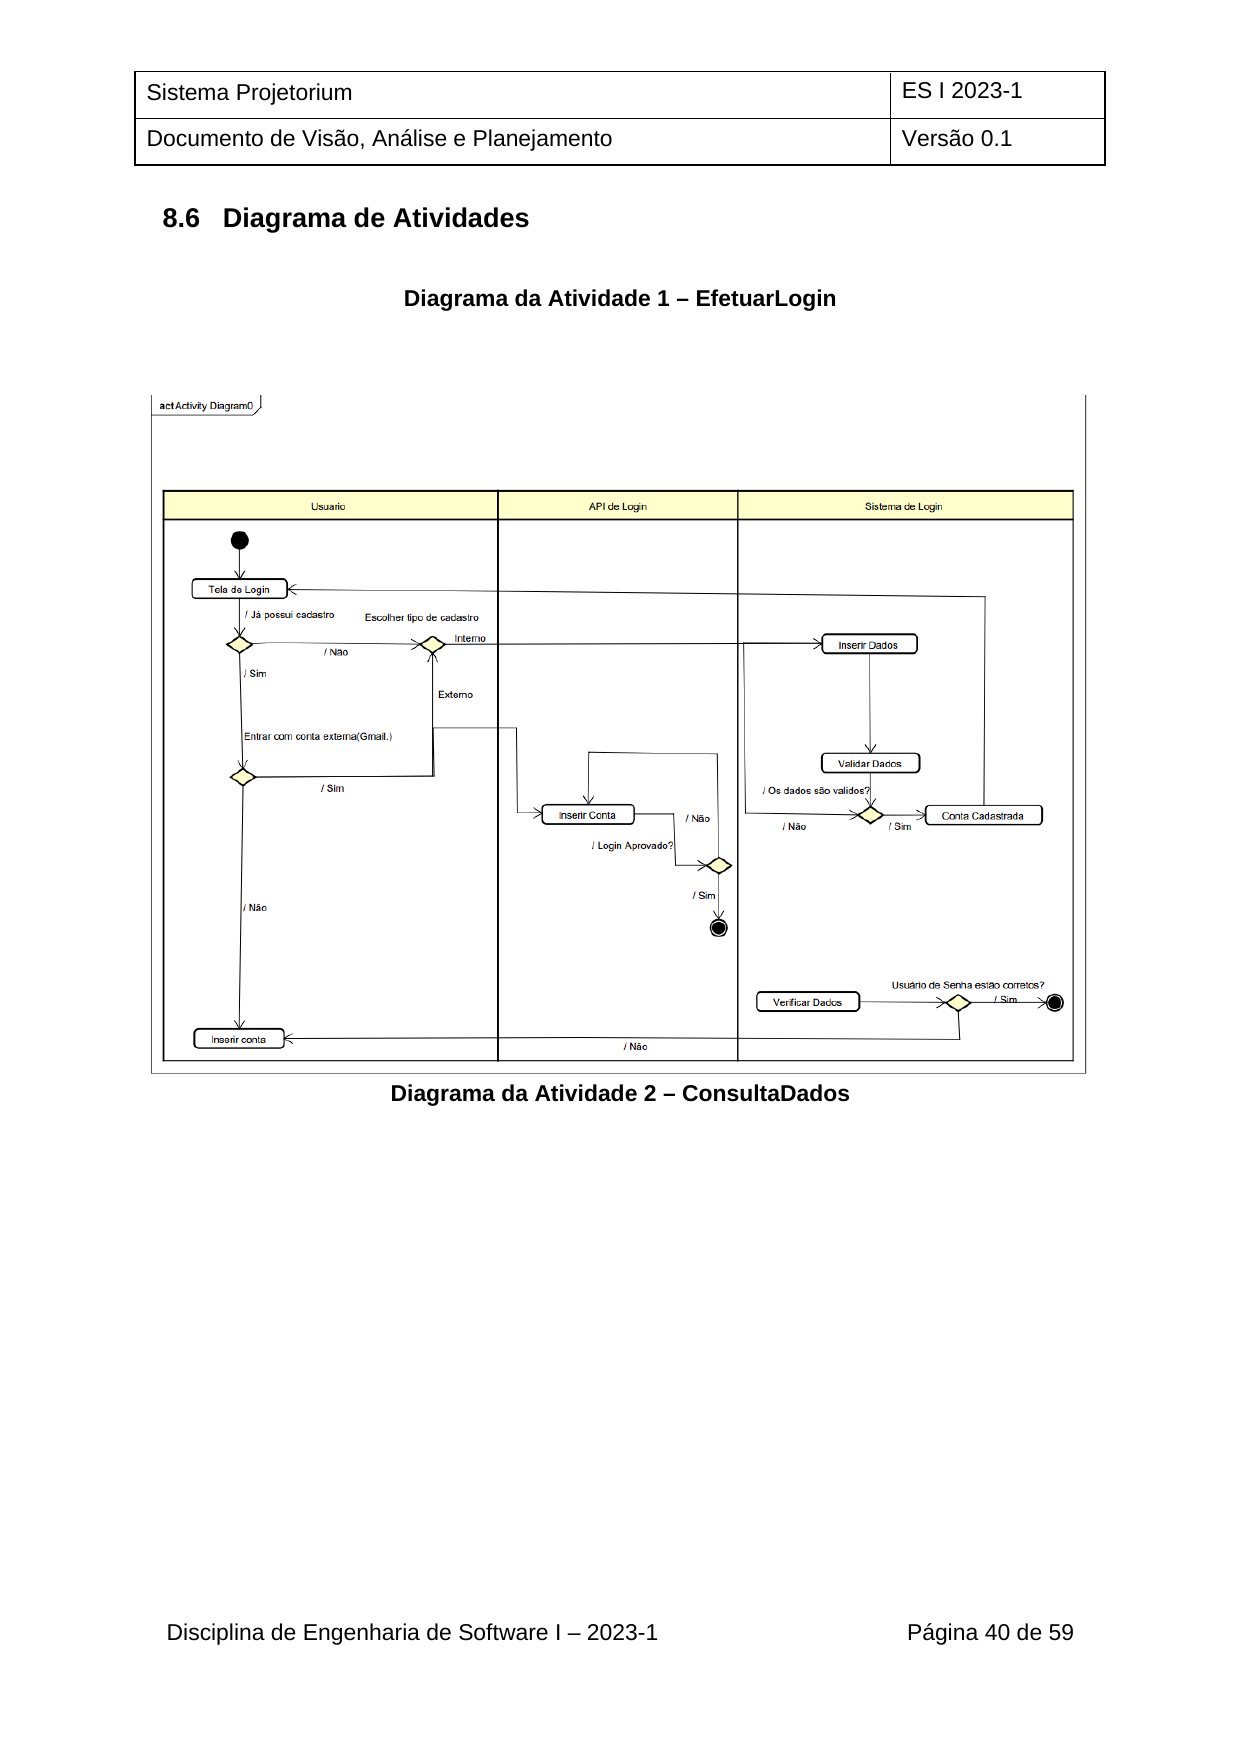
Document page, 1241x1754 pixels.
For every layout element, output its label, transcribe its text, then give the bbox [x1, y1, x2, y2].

text Diagrama da Atividade 1 – EfetuarLogin [148, 285, 1092, 311]
subtitle Diagrama de Atividades [162, 202, 1092, 233]
picture [147, 395, 1093, 1080]
text Diagrama da Atividade 2 – ConsultaDados [148, 1080, 1092, 1106]
